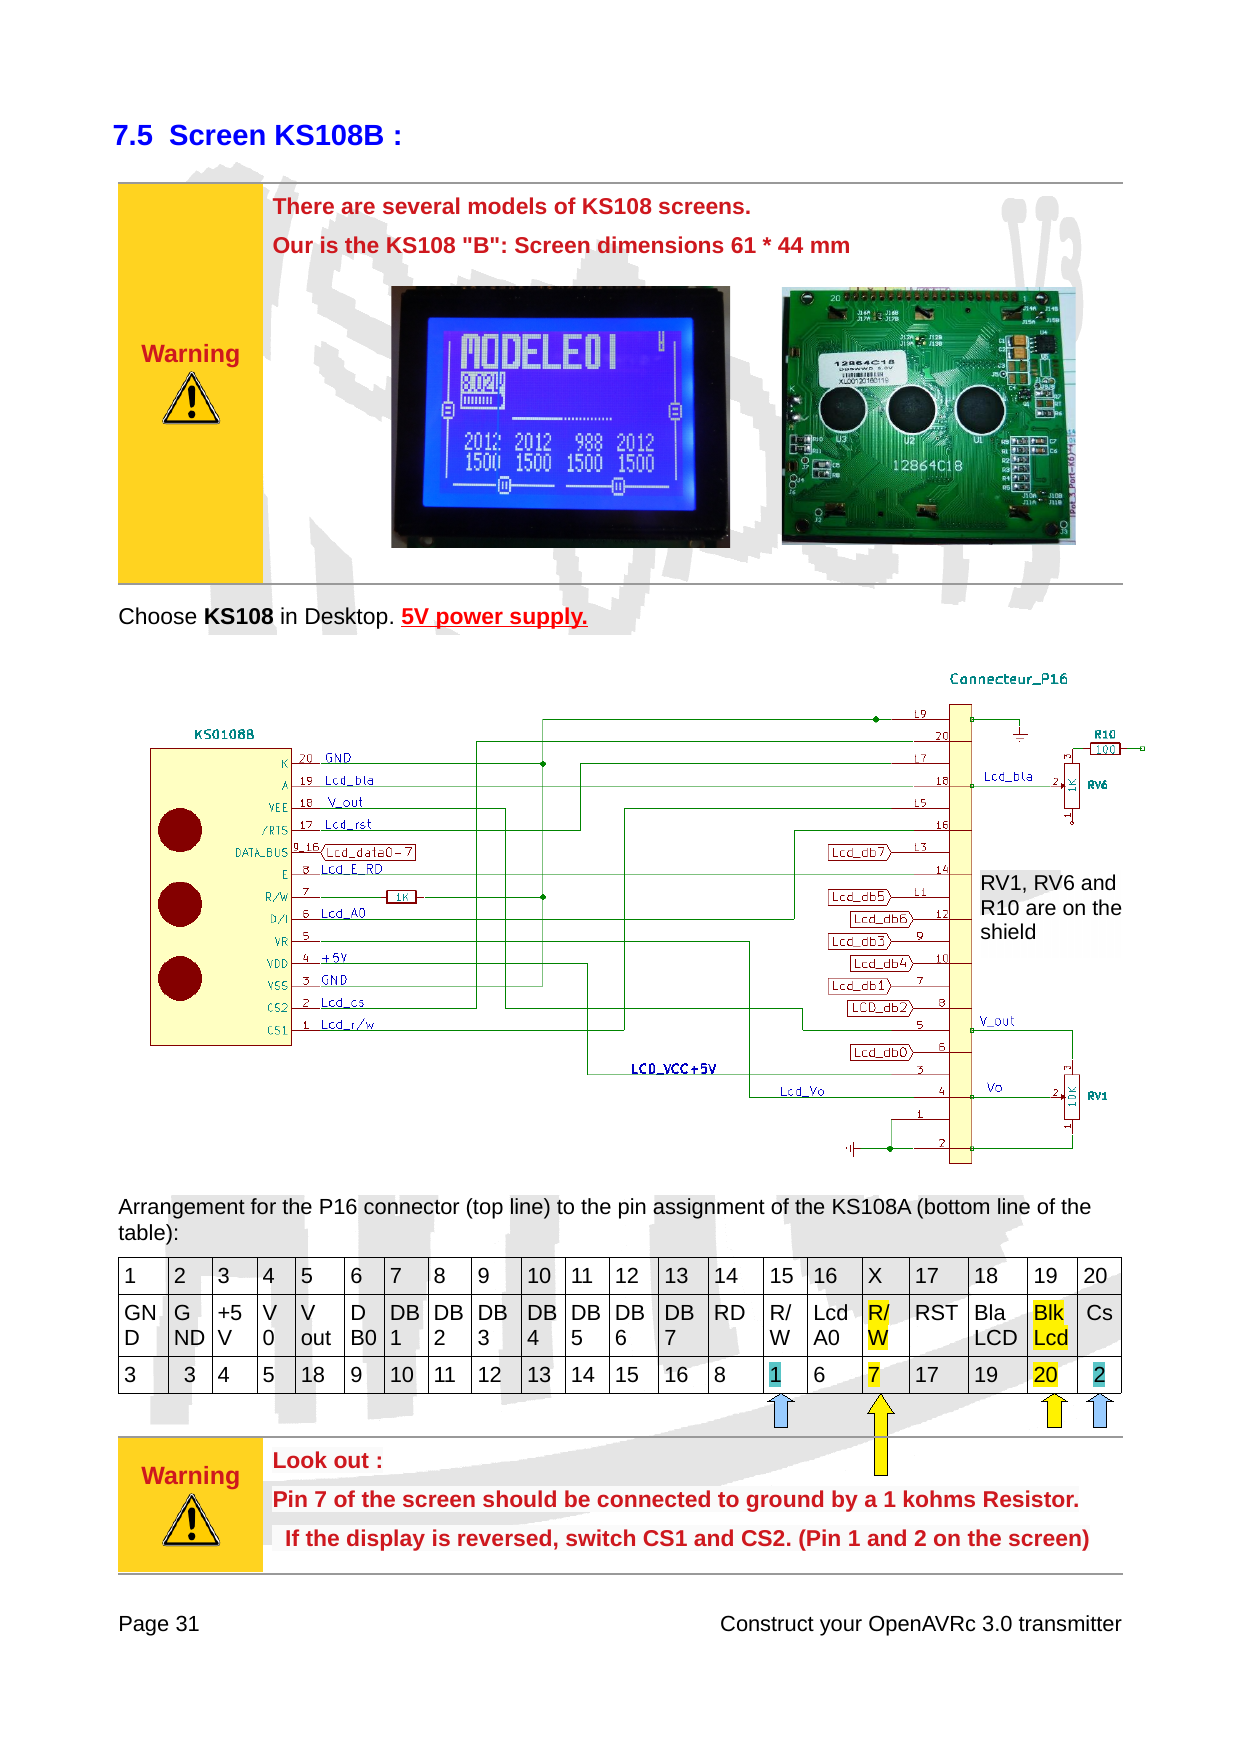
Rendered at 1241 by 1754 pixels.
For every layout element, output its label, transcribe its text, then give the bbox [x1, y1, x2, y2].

table_cell 3 [119, 1357, 168, 1393]
table_cell 5 [258, 1357, 295, 1393]
table_cell 18 [296, 1357, 344, 1393]
table_cell 2 [1078, 1357, 1121, 1393]
table_cell DB0 [345, 1295, 384, 1356]
table_cell RST [910, 1295, 968, 1356]
table_header 1 [119, 1258, 168, 1294]
table_header 11 [566, 1258, 609, 1294]
table_cell DB4 [522, 1295, 565, 1356]
table_cell +5V [213, 1295, 257, 1356]
table_cell 3 [169, 1357, 212, 1393]
table_header 2 [169, 1258, 212, 1294]
table_header 18 [969, 1258, 1027, 1294]
text RV1, RV6 and R10 are on the shield [980, 870, 1141, 944]
table_cell DB3 [472, 1295, 521, 1356]
picture [113, 635, 1170, 1195]
picture [781, 287, 1076, 545]
table_cell 11 [429, 1357, 471, 1393]
table_header 3 [213, 1258, 257, 1294]
text Choose KS108 in Desktop. 5V power supply. [118, 603, 1122, 629]
table_cell DB7 [659, 1295, 708, 1356]
table_cell LcdA0 [808, 1295, 862, 1356]
table_cell 9 [345, 1357, 384, 1393]
picture [158, 1489, 224, 1550]
table_cell 19 [969, 1357, 1027, 1393]
subtitle 7.5 Screen KS108B : [112, 118, 1122, 152]
table_cell V out [296, 1295, 344, 1356]
table_header 15 [764, 1258, 807, 1294]
table_header 16 [808, 1258, 862, 1294]
table_cell R/W [863, 1295, 909, 1356]
table_cell R/W [764, 1295, 807, 1356]
table_cell V0 [258, 1295, 295, 1356]
table_header Look out : Pin 7 of the screen should be connected to ground by a 1 kohms Resistor. If the display is reversed, switch CS1 and CS2. (Pin 1 and 2 on the screen) [264, 1438, 1122, 1572]
table_header 12 [610, 1258, 658, 1294]
table_cell 12 [472, 1357, 521, 1393]
table_cell DB6 [610, 1295, 658, 1356]
table_header 19 [1028, 1258, 1077, 1294]
table_cell DB2 [429, 1295, 471, 1356]
table_cell RD [709, 1295, 763, 1356]
table_header 9 [472, 1258, 521, 1294]
table_header 8 [429, 1258, 471, 1294]
table_cell 15 [610, 1357, 658, 1393]
table_cell 4 [213, 1357, 257, 1393]
table_header 6 [345, 1258, 384, 1294]
table_header 7 [385, 1258, 428, 1294]
table_cell DB5 [566, 1295, 609, 1356]
text Arrangement for the P16 connector (top line) to the pin assignment of the KS108A (bottom line of the table): [118, 1195, 1122, 1244]
table_cell 1 [764, 1357, 807, 1393]
table_cell DB1 [385, 1295, 428, 1356]
table_header 14 [709, 1258, 763, 1294]
table_cell GND [169, 1295, 212, 1356]
table_cell 10 [385, 1357, 428, 1393]
table_header 5 [296, 1258, 344, 1294]
table_cell 6 [808, 1357, 862, 1393]
table_cell GND [119, 1295, 168, 1356]
table_header 20 [1078, 1258, 1121, 1294]
table_cell 7 [863, 1357, 909, 1393]
table_header Warning [118, 1438, 263, 1572]
table_cell 17 [910, 1357, 968, 1393]
table_header There are several models of KS108 screens. Our is the KS108 "B": Screen dimensions 61 * 44 mm [264, 184, 1122, 583]
table_cell 16 [659, 1357, 708, 1393]
table_cell 13 [522, 1357, 565, 1393]
table_cell Blk Lcd [1028, 1295, 1077, 1356]
table_header Warning [118, 184, 263, 583]
table_cell 8 [709, 1357, 763, 1393]
table_header 4 [258, 1258, 295, 1294]
table_header 13 [659, 1258, 708, 1294]
table_header 10 [522, 1258, 565, 1294]
table_header 17 [910, 1258, 968, 1294]
table_header X [863, 1258, 909, 1294]
table_cell Cs [1078, 1295, 1121, 1356]
picture [391, 286, 731, 548]
picture [158, 368, 224, 428]
table_cell 20 [1028, 1357, 1077, 1393]
table_cell Bla LCD [969, 1295, 1027, 1356]
table_cell 14 [566, 1357, 609, 1393]
